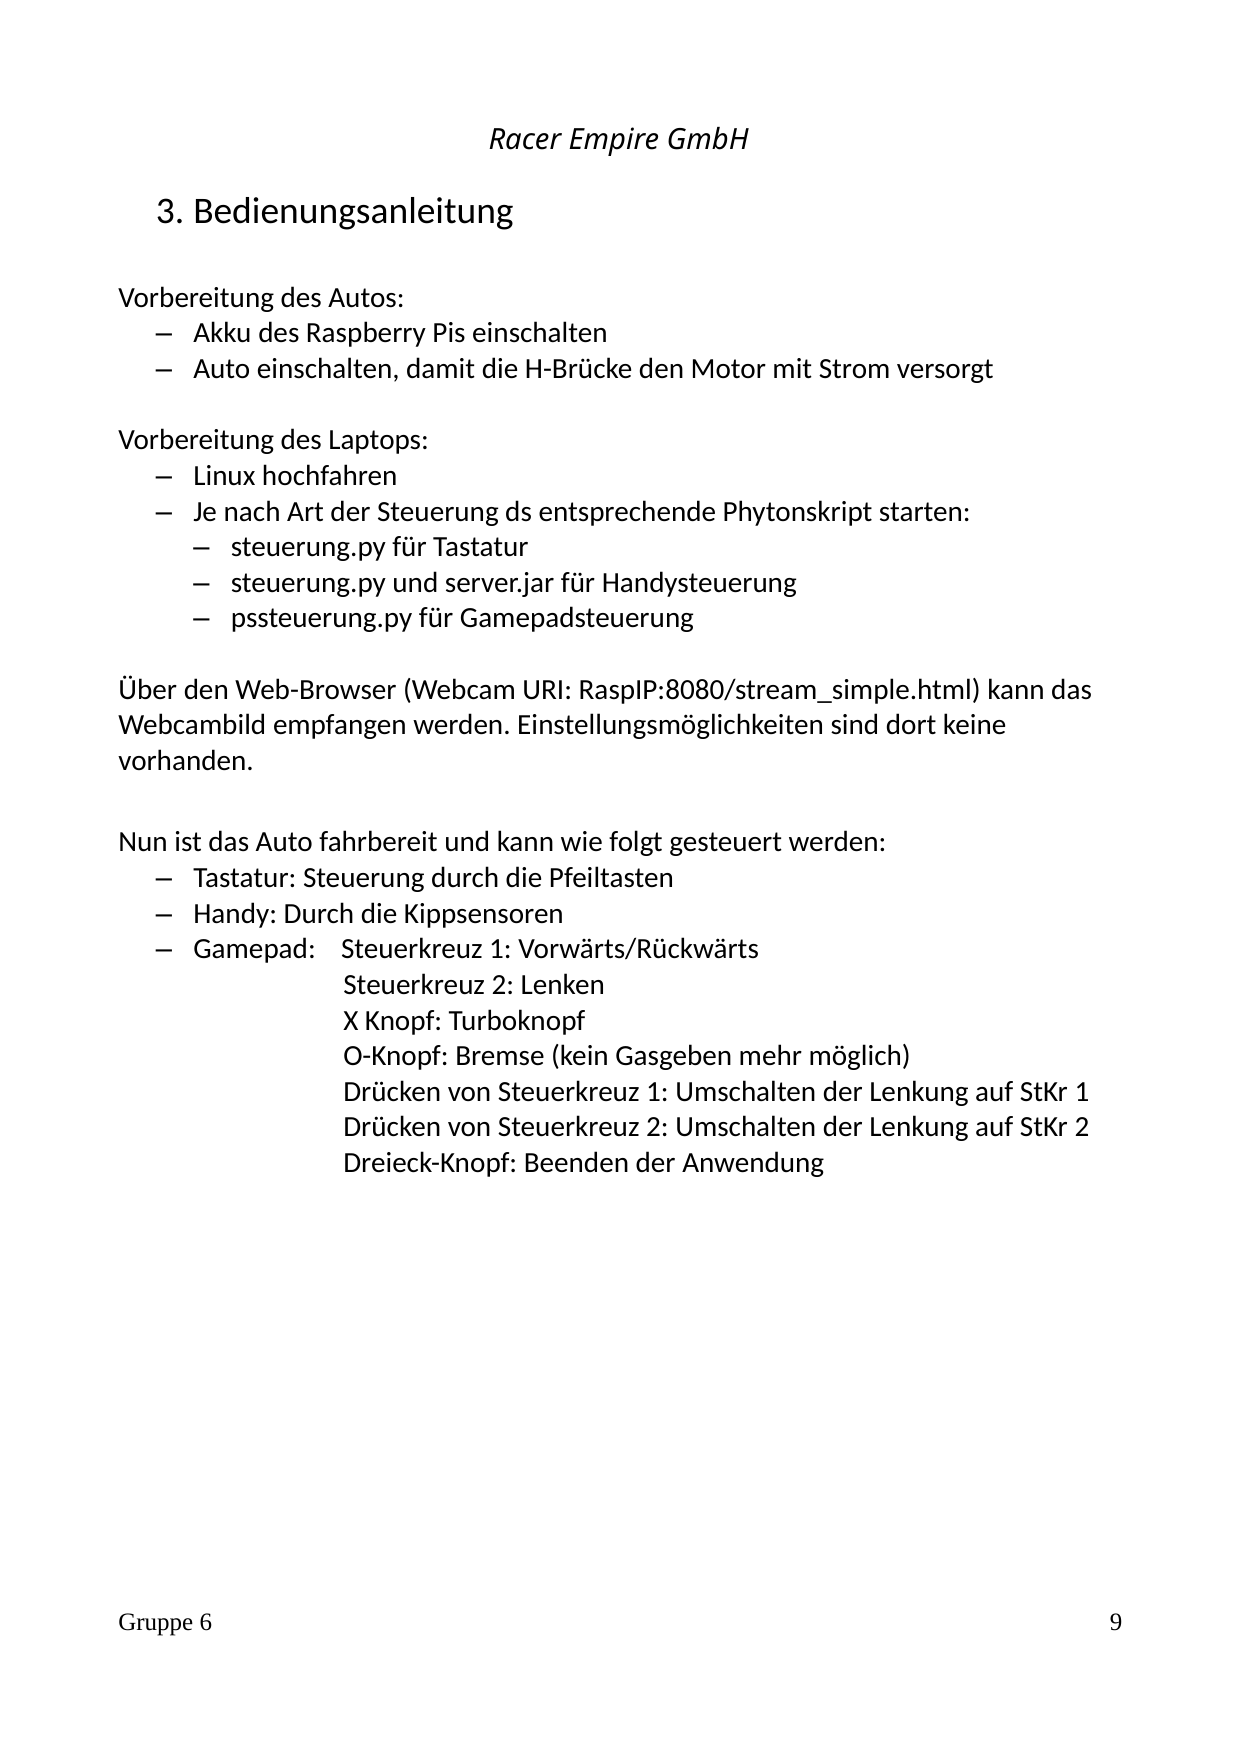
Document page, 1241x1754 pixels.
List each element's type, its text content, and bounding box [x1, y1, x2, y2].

list Auto einschalten, damit die H-Brücke den Motor mit Strom versorgt [156, 350, 1122, 386]
text Vorbereitung des Autos: [118, 279, 1122, 314]
list steuerung.py und server.jar für Handysteuerung [193, 564, 1122, 599]
list Akku des Raspberry Pis einschalten [156, 314, 1122, 350]
list O-Knopf: Bremse (kein Gasgeben mehr möglich) [306, 1037, 1122, 1073]
text Vorbereitung des Laptops: [118, 421, 1122, 457]
list Dreieck-Knopf: Beenden der Anwendung [306, 1144, 1122, 1180]
list Je nach Art der Steuerung ds entsprechende Phytonskript starten: [156, 493, 1122, 528]
list Bedienungsanleitung [156, 187, 1122, 233]
list Drücken von Steuerkreuz 2: Umschalten der Lenkung auf StKr 2 [306, 1108, 1122, 1144]
text Nun ist das Auto fahrbereit und kann wie folgt gesteuert werden: [118, 823, 1122, 859]
list Tastatur: Steuerung durch die Pfeiltasten [156, 859, 1122, 895]
list Steuerkreuz 2: Lenken [306, 966, 1122, 1002]
list steuerung.py für Tastatur [193, 528, 1122, 564]
list pssteuerung.py für Gamepadsteuerung [193, 599, 1122, 635]
list X Knopf: Turboknopf [306, 1002, 1122, 1037]
text Über den Web-Browser (Webcam URI: RaspIP:8080/stream_simple.html) kann das Webcambild empfangen werden. Einstellungsmöglichkeiten sind dort keine vorhanden. [118, 671, 1122, 778]
list Gamepad: Steuerkreuz 1: Vorwärts/Rückwärts [156, 930, 1122, 966]
list Handy: Durch die Kippsensoren [156, 895, 1122, 930]
list Drücken von Steuerkreuz 1: Umschalten der Lenkung auf StKr 1 [306, 1073, 1122, 1108]
list Linux hochfahren [156, 457, 1122, 493]
